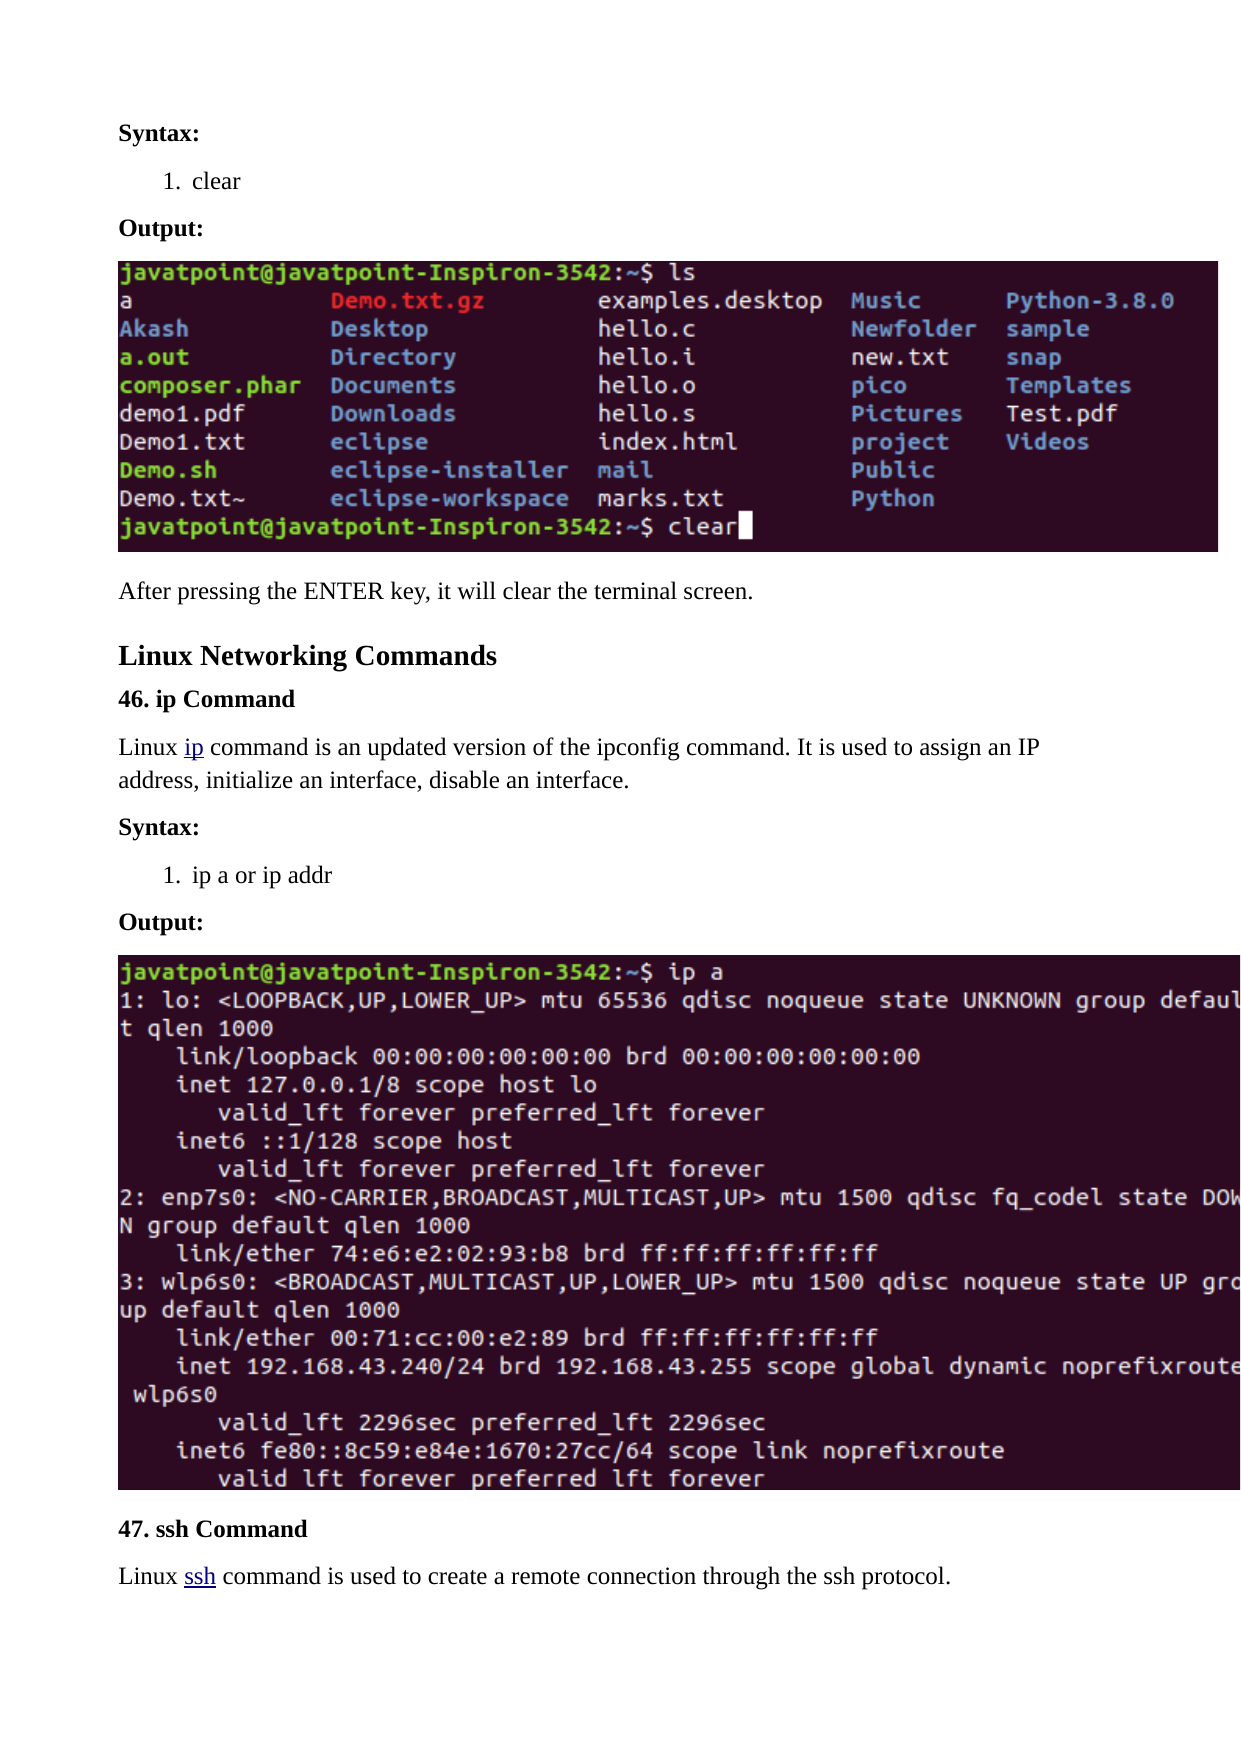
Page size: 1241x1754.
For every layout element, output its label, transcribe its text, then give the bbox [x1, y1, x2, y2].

text Output: [118, 907, 1122, 936]
text 47. ssh Command [118, 1514, 1122, 1542]
text Linux ssh command is used to create a remote connection through the ssh protocol. [118, 1561, 1122, 1590]
list clear [162, 166, 1122, 194]
text Linux ip command is an updated version of the ipconfig command. It is used to assign an IP address, initialize an interface, disable an interface. [118, 732, 1122, 793]
text Syntax: [118, 812, 1122, 841]
text After pressing the ENTER key, it will clear the terminal screen. [118, 576, 1122, 604]
text Output: [118, 213, 1122, 242]
picture [118, 955, 1241, 1490]
text Syntax: [118, 118, 1122, 147]
list ip a or ip addr [162, 860, 1122, 889]
subtitle Linux Networking Commands [118, 638, 1122, 672]
picture [118, 261, 1219, 552]
text 46. ip Command [118, 684, 1122, 713]
